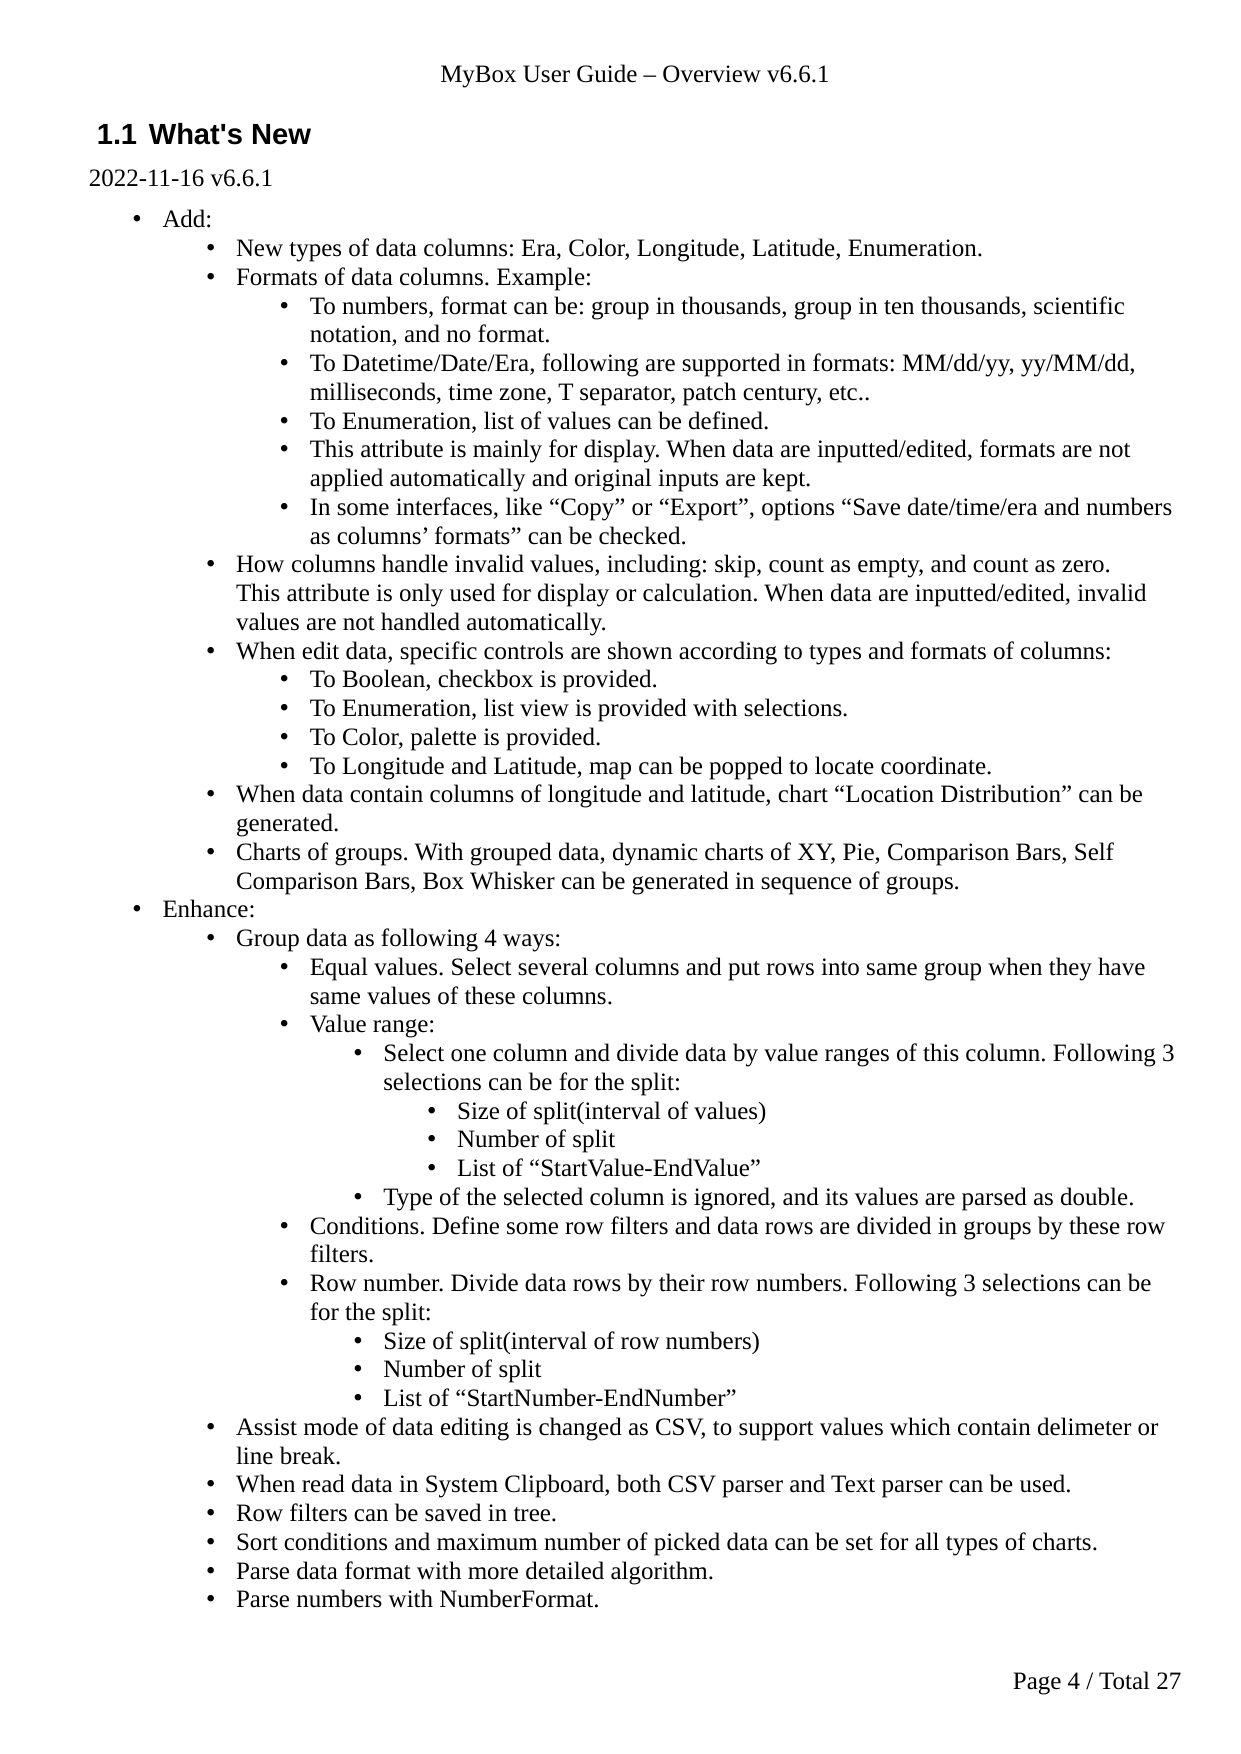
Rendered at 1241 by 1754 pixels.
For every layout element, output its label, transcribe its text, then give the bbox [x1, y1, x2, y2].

list Value range: [280, 1009, 1181, 1038]
list Size of split(interval of row numbers) [354, 1326, 1181, 1354]
list Enhance: [133, 894, 1181, 923]
list Row filters can be saved in tree. [206, 1498, 1181, 1527]
list Add: [133, 204, 1181, 233]
list Parse numbers with NumberFormat. [206, 1584, 1181, 1613]
list Type of the selected column is ignored, and its values are parsed as double. [354, 1182, 1181, 1211]
list New types of data columns: Era, Color, Longitude, Latitude, Enumeration. [206, 233, 1181, 262]
list To Color, palette is provided. [280, 722, 1181, 751]
list To Datetime/Date/Era, following are supported in formats: MM/dd/yy, yy/MM/dd, milliseconds, time zone, T separator, patch century, etc.. [280, 348, 1181, 406]
list Sort conditions and maximum number of picked data can be set for all types of charts. [206, 1527, 1181, 1556]
list To Boolean, checkbox is provided. [280, 664, 1181, 693]
list Number of split [427, 1124, 1181, 1153]
subtitle What's New [88, 117, 1181, 151]
list To Enumeration, list of values can be defined. [280, 406, 1181, 434]
list This attribute is mainly for display. When data are inputted/edited, formats are not applied automatically and original inputs are kept. [280, 434, 1181, 492]
list Equal values. Select several columns and put rows into same group when they have same values of these columns. [280, 952, 1181, 1009]
list Row number. Divide data rows by their row numbers. Following 3 selections can be for the split: [280, 1268, 1181, 1326]
list Formats of data columns. Example: [206, 262, 1181, 291]
list To numbers, format can be: group in thousands, group in ten thousands, scientific notation, and no format. [280, 291, 1181, 348]
list Conditions. Define some row filters and data rows are divided in groups by these row filters. [280, 1211, 1181, 1268]
list Assist mode of data editing is changed as CSV, to support values which contain delimeter or line break. [206, 1412, 1181, 1469]
list To Longitude and Latitude, map can be popped to locate coordinate. [280, 751, 1181, 779]
list Size of split(interval of values) [427, 1096, 1181, 1124]
list How columns handle invalid values, including: skip, count as empty, and count as zero. This attribute is only used for display or calculation. When data are inputted/edited, invalid values are not handled automatically. [206, 549, 1181, 636]
list Number of split [354, 1354, 1181, 1383]
list List of “StartNumber-EndNumber” [354, 1383, 1181, 1412]
list When edit data, specific controls are shown according to types and formats of columns: [206, 636, 1181, 664]
list In some interfaces, like “Copy” or “Export”, options “Save date/time/era and numbers as columns’ formats” can be checked. [280, 492, 1181, 549]
list Parse data format with more detailed algorithm. [206, 1556, 1181, 1584]
list When data contain columns of longitude and latitude, chart “Location Distribution” can be generated. [206, 779, 1181, 837]
list Group data as following 4 ways: [206, 923, 1181, 952]
list List of “StartValue-EndValue” [427, 1153, 1181, 1182]
list When read data in System Clipboard, both CSV parser and Text parser can be used. [206, 1469, 1181, 1498]
list Select one column and divide data by value ranges of this column. Following 3 selections can be for the split: [354, 1038, 1181, 1096]
text 2022-11-16 v6.6.1 [88, 163, 1181, 192]
list To Enumeration, list view is provided with selections. [280, 693, 1181, 722]
list Charts of groups. With grouped data, dynamic charts of XY, Pie, Comparison Bars, Self Comparison Bars, Box Whisker can be generated in sequence of groups. [206, 837, 1181, 894]
